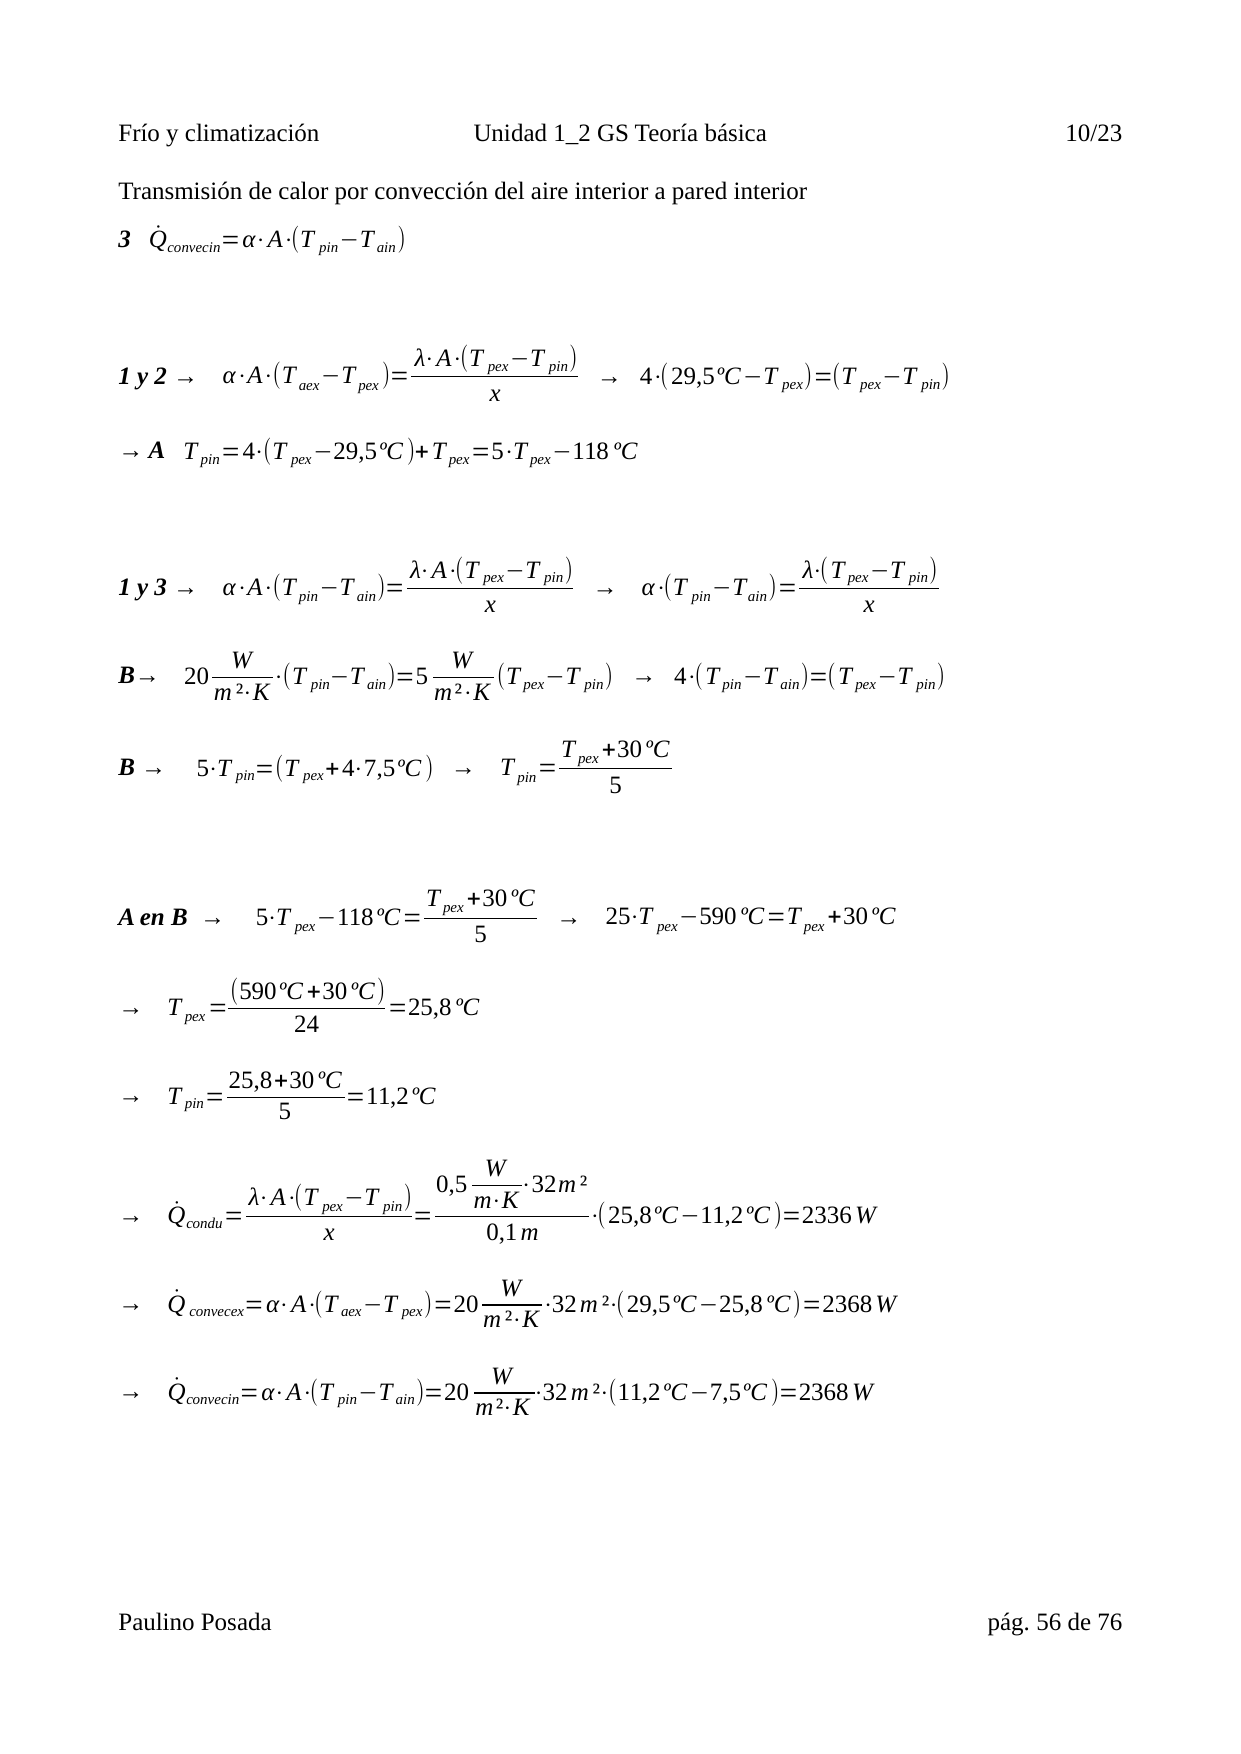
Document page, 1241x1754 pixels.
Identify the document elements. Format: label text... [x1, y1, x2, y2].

text A en B → → [118, 885, 1122, 948]
text → [118, 1155, 1122, 1246]
text → [118, 977, 1122, 1038]
text 1 y 3 → → [118, 555, 1122, 618]
text B→ → [118, 647, 1122, 706]
text B → → [118, 735, 1122, 798]
text → A [118, 436, 1122, 468]
text → [118, 1067, 1122, 1126]
text Transmisión de calor por convección del aire interior a pared interior [118, 176, 1122, 205]
text 3 [118, 224, 1122, 256]
text → [118, 1363, 1122, 1422]
text 1 y 2 → → [118, 343, 1122, 407]
text → [118, 1274, 1122, 1334]
